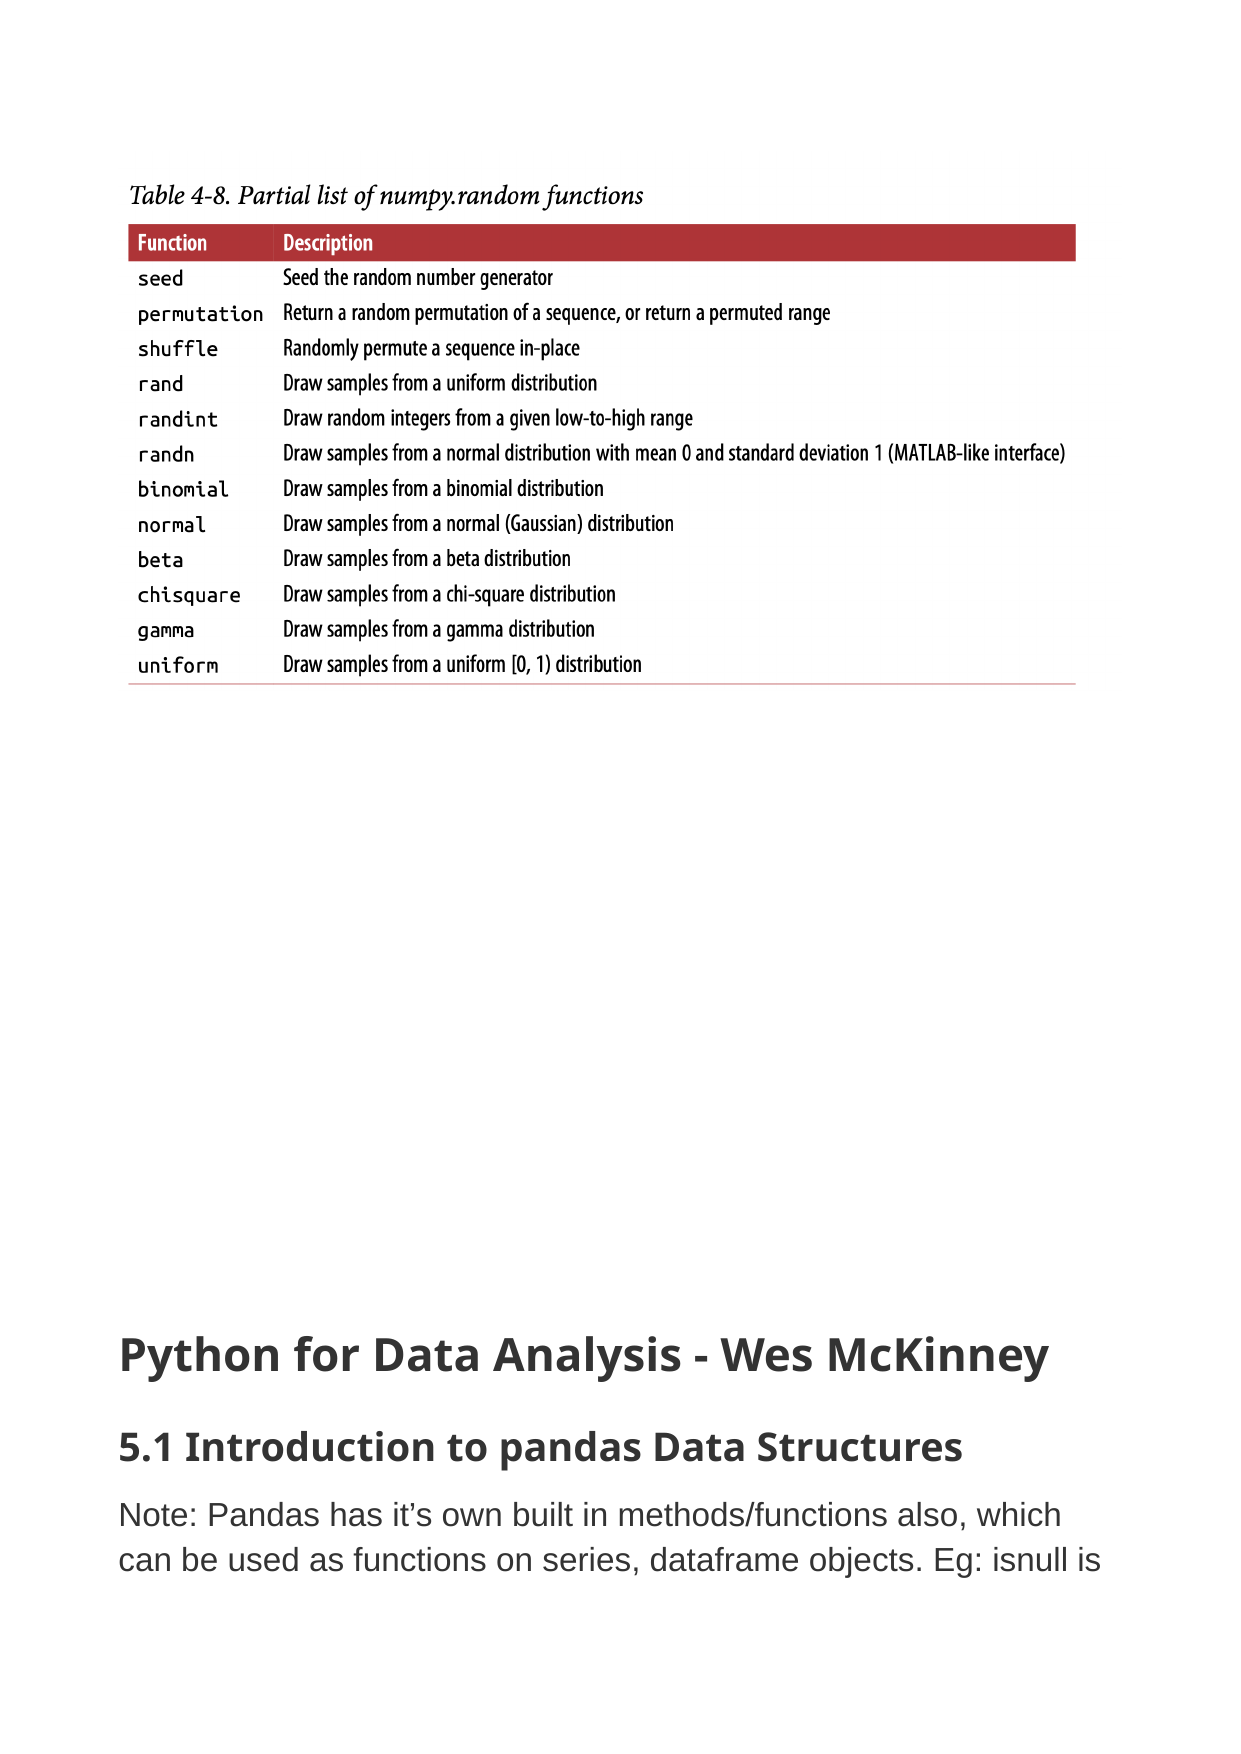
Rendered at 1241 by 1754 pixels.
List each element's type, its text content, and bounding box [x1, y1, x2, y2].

text 5.1 Introduction to pandas Data Structures [118, 1419, 1122, 1473]
text Python for Data Analysis - Wes McKinney [118, 1323, 1122, 1385]
text Note: Pandas has it’s own built in methods/functions also, which can be used as functions on series, dataframe objects. Eg: isnull is [118, 1495, 1122, 1578]
picture [118, 151, 1123, 691]
